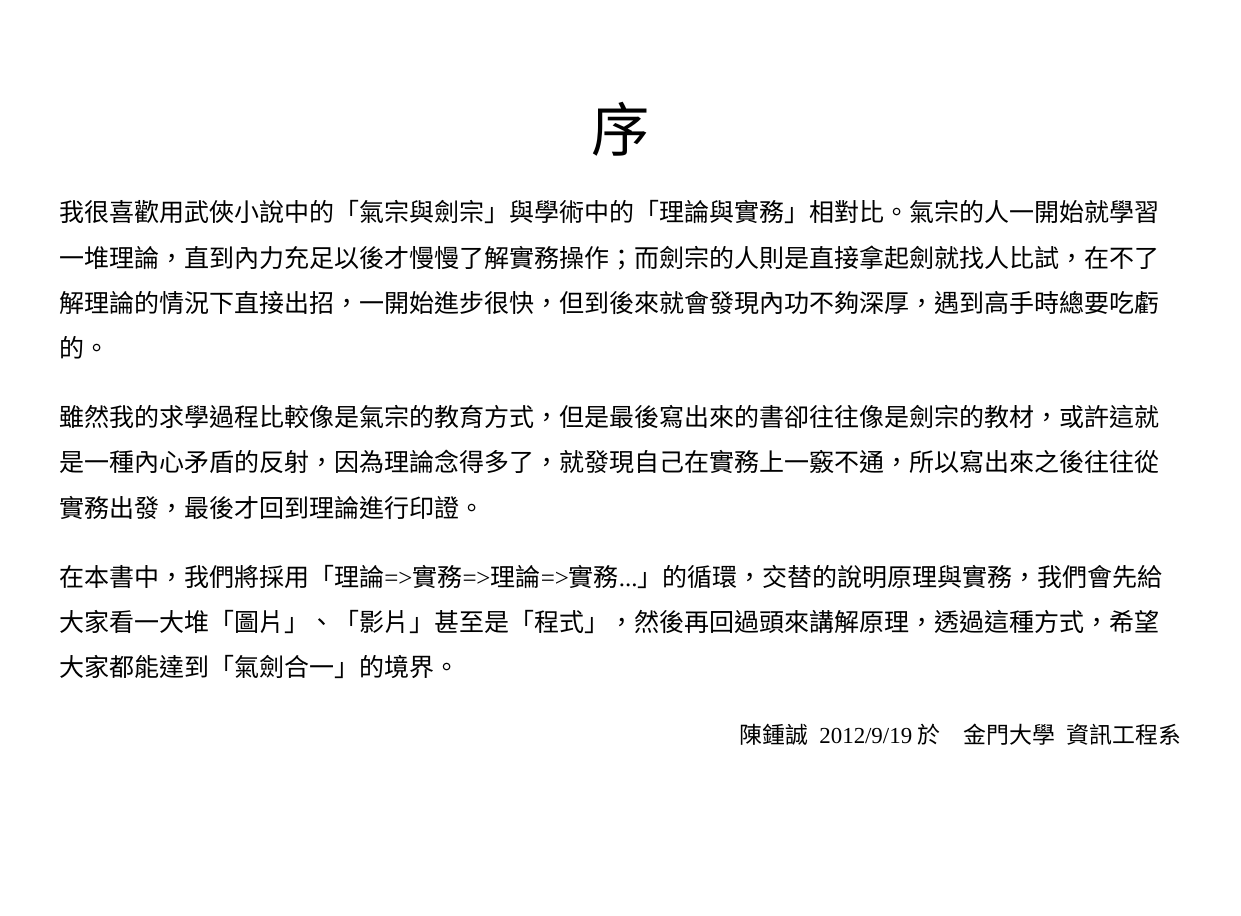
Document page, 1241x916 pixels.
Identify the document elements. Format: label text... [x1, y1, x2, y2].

text 陳鍾誠 2012/9/19 於 金門大學 資訊工程系 [59, 717, 1181, 750]
subtitle 序 [59, 84, 1181, 168]
text 在本書中，我們將採用「理論=>實務=>理論=>實務...」的循環，交替的說明原理與實務，我們會先給大家看一大堆「圖片」、「影片」甚至是「程式」，然後再回過頭來講解原理，透過這種方式，希望大家都能達到「氣劍合一」的境界。 [59, 557, 1181, 684]
text 雖然我的求學過程比較像是氣宗的教育方式，但是最後寫出來的書卻往往像是劍宗的教材，或許這就是一種內心矛盾的反射，因為理論念得多了，就發現自己在實務上一竅不通，所以寫出來之後往往從實務出發，最後才回到理論進行印證。 [59, 398, 1181, 524]
text 我很喜歡用武俠小說中的「氣宗與劍宗」與學術中的「理論與實務」相對比。氣宗的人一開始就學習一堆理論，直到內力充足以後才慢慢了解實務操作；而劍宗的人則是直接拿起劍就找人比試，在不了解理論的情況下直接出招，一開始進步很快，但到後來就會發現內功不夠深厚，遇到高手時總要吃虧的。 [59, 193, 1181, 365]
